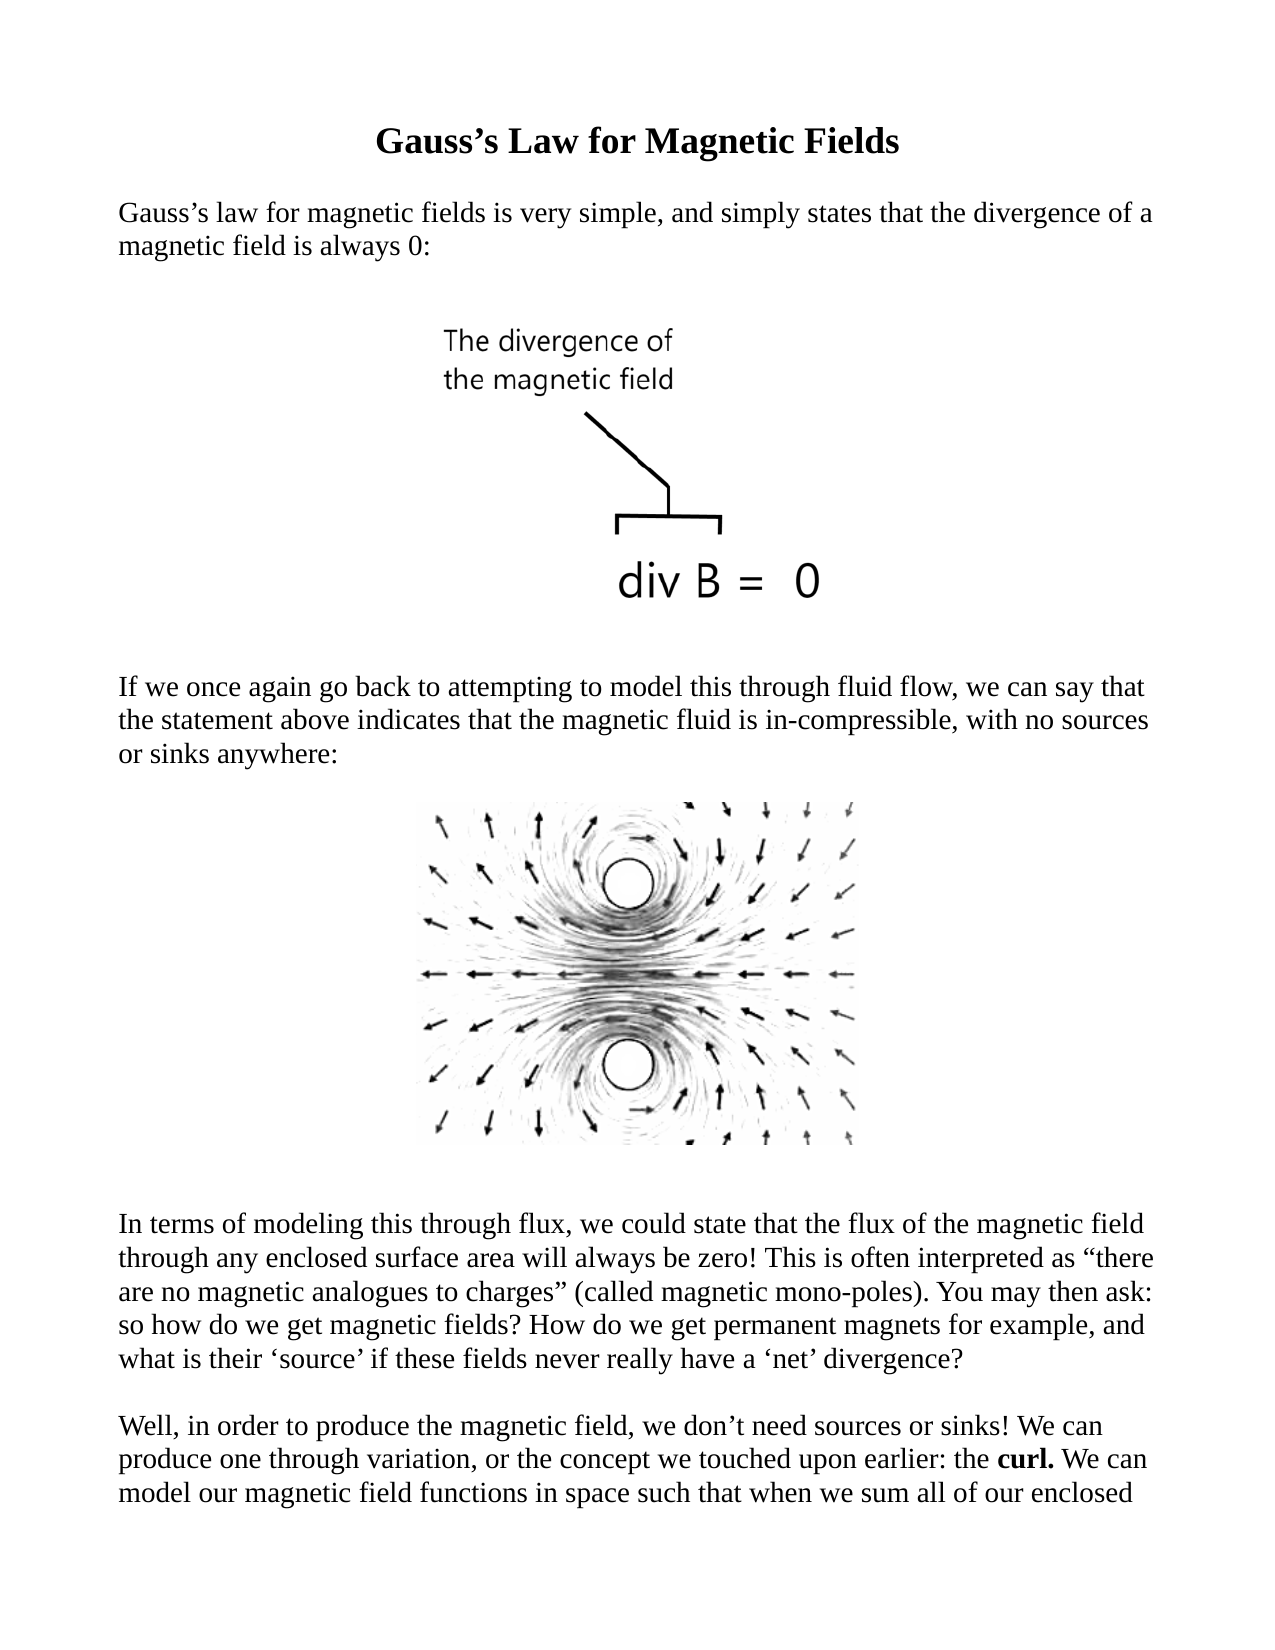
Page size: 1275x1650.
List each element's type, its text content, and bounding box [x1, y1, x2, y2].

text Well, in order to produce the magnetic field, we don’t need sources or sinks! We can produce one through variation, or the concept we touched upon earlier: the curl. We can model our magnetic field functions in space such that when we sum all of our enclosed [118, 1408, 1157, 1508]
picture [416, 802, 859, 1145]
text Gauss’s Law for Magnetic Fields [118, 118, 1157, 161]
picture [421, 295, 855, 640]
text In terms of modeling this through flux, we could state that the flux of the magnetic field through any enclosed surface area will always be zero! This is often interpreted as “there are no magnetic analogues to charges” (called magnetic mono-poles). You may then ask: so how do we get magnetic fields? How do we get permanent magnets for example, and what is their ‘source’ if these fields never really have a ‘net’ divergence? [118, 1207, 1157, 1374]
text If we once again go back to attempting to model this through fluid flow, we can say that the statement above indicates that the magnetic fluid is in-compressible, with no sources or sinks anywhere: [118, 669, 1157, 769]
text Gauss’s law for magnetic fields is very simple, and simply states that the divergence of a magnetic field is always 0: [118, 195, 1157, 262]
